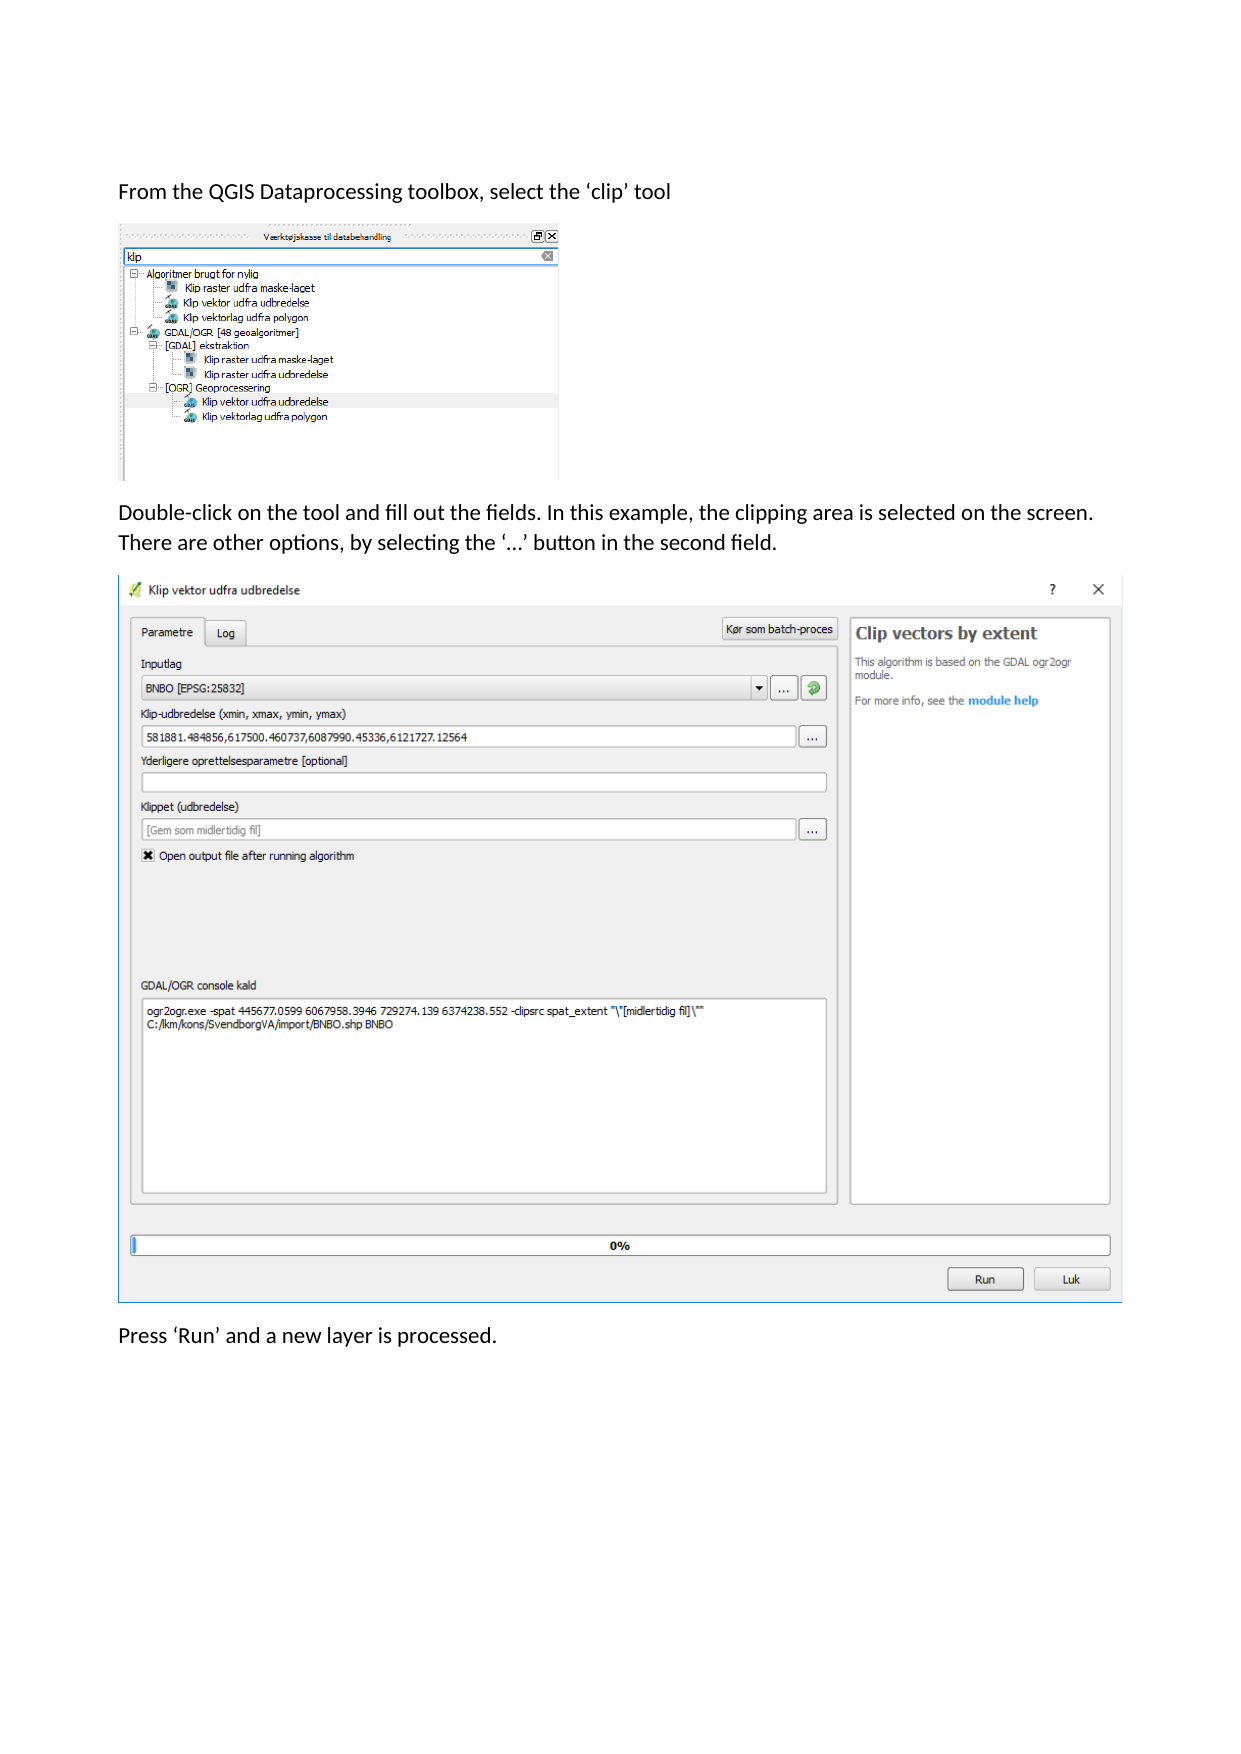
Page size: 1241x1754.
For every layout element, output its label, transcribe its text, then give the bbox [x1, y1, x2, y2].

text Press ‘Run’ and a new layer is processed. [118, 1321, 1122, 1349]
text From the QGIS Dataprocessing toolbox, select the ‘clip’ tool [118, 177, 1122, 205]
text Double-click on the tool and fill out the fields. In this example, the clipping area is selected on the screen. There are other options, by selecting the ‘…’ button in the second field. [118, 498, 1122, 556]
